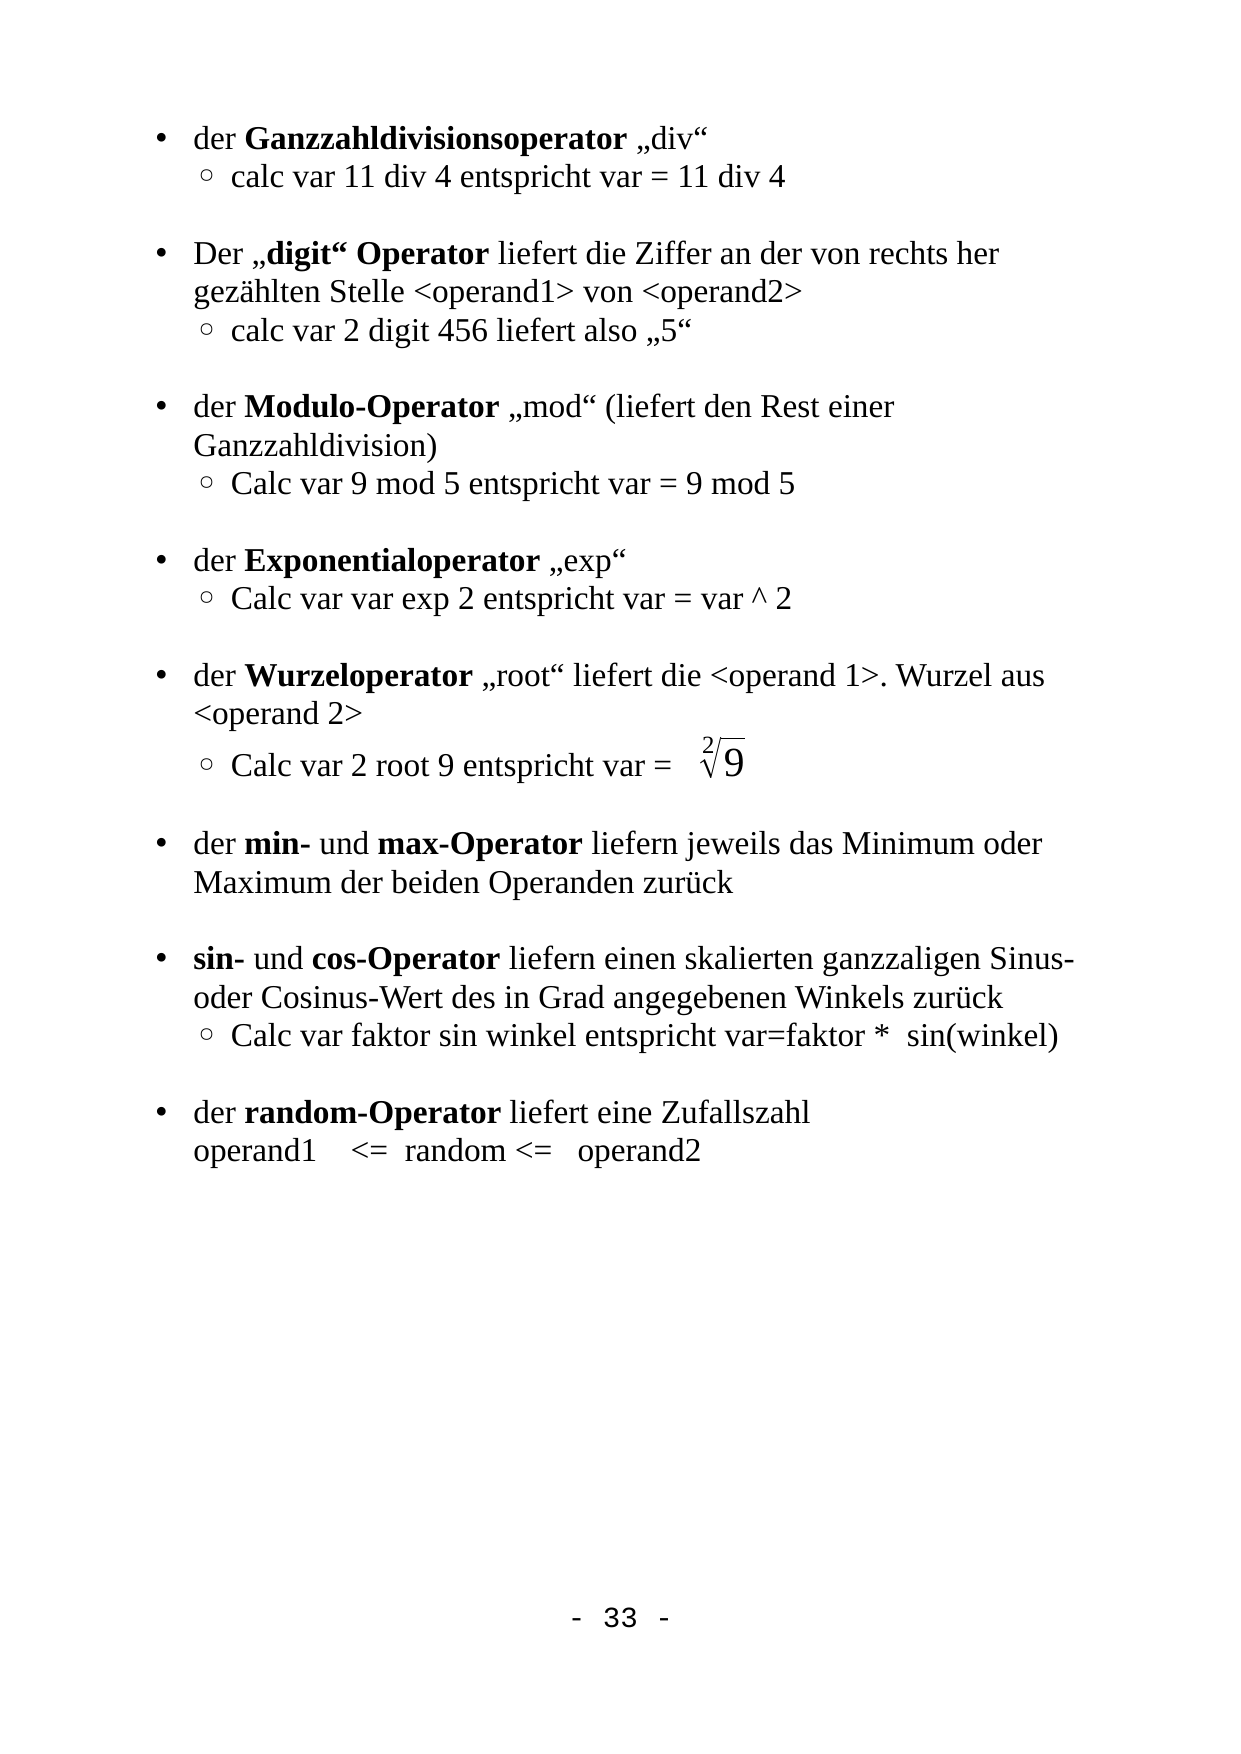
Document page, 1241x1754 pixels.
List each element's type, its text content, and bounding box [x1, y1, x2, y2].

list Calc var 9 mod 5 entspricht var = 9 mod 5 [193, 463, 1122, 501]
list Calc var var exp 2 entspricht var = var ^ 2 [193, 578, 1122, 616]
list calc var 11 div 4 entspricht var = 11 div 4 [193, 156, 1122, 195]
list der Ganzzahldivisionsoperator „div“ [156, 118, 1122, 156]
list der random-Operator liefert eine Zufallszahl [156, 1092, 1122, 1130]
list Calc var faktor sin winkel entspricht var=faktor * sin(winkel) [193, 1015, 1122, 1053]
list calc var 2 digit 456 liefert also „5“ [193, 310, 1122, 348]
list Der „digit“ Operator liefert die Ziffer an der von rechts her gezählten Stelle <operand1> von <operand2> [156, 233, 1122, 310]
list Calc var 2 root 9 entspricht var = [193, 731, 1122, 785]
list der Wurzeloperator „root“ liefert die <operand 1>. Wurzel aus <operand 2> [156, 655, 1122, 731]
list der Modulo-Operator „mod“ (liefert den Rest einer Ganzzahldivision) [156, 386, 1122, 463]
list der min- und max-Operator liefern jeweils das Minimum oder Maximum der beiden Operanden zurück [156, 823, 1122, 900]
list operand1 <= random <= operand2 [156, 1130, 1122, 1168]
list sin- und cos-Operator liefern einen skalierten ganzzaligen Sinus- oder Cosinus-Wert des in Grad angegebenen Winkels zurück [156, 938, 1122, 1015]
list der Exponentialoperator „exp“ [156, 540, 1122, 578]
